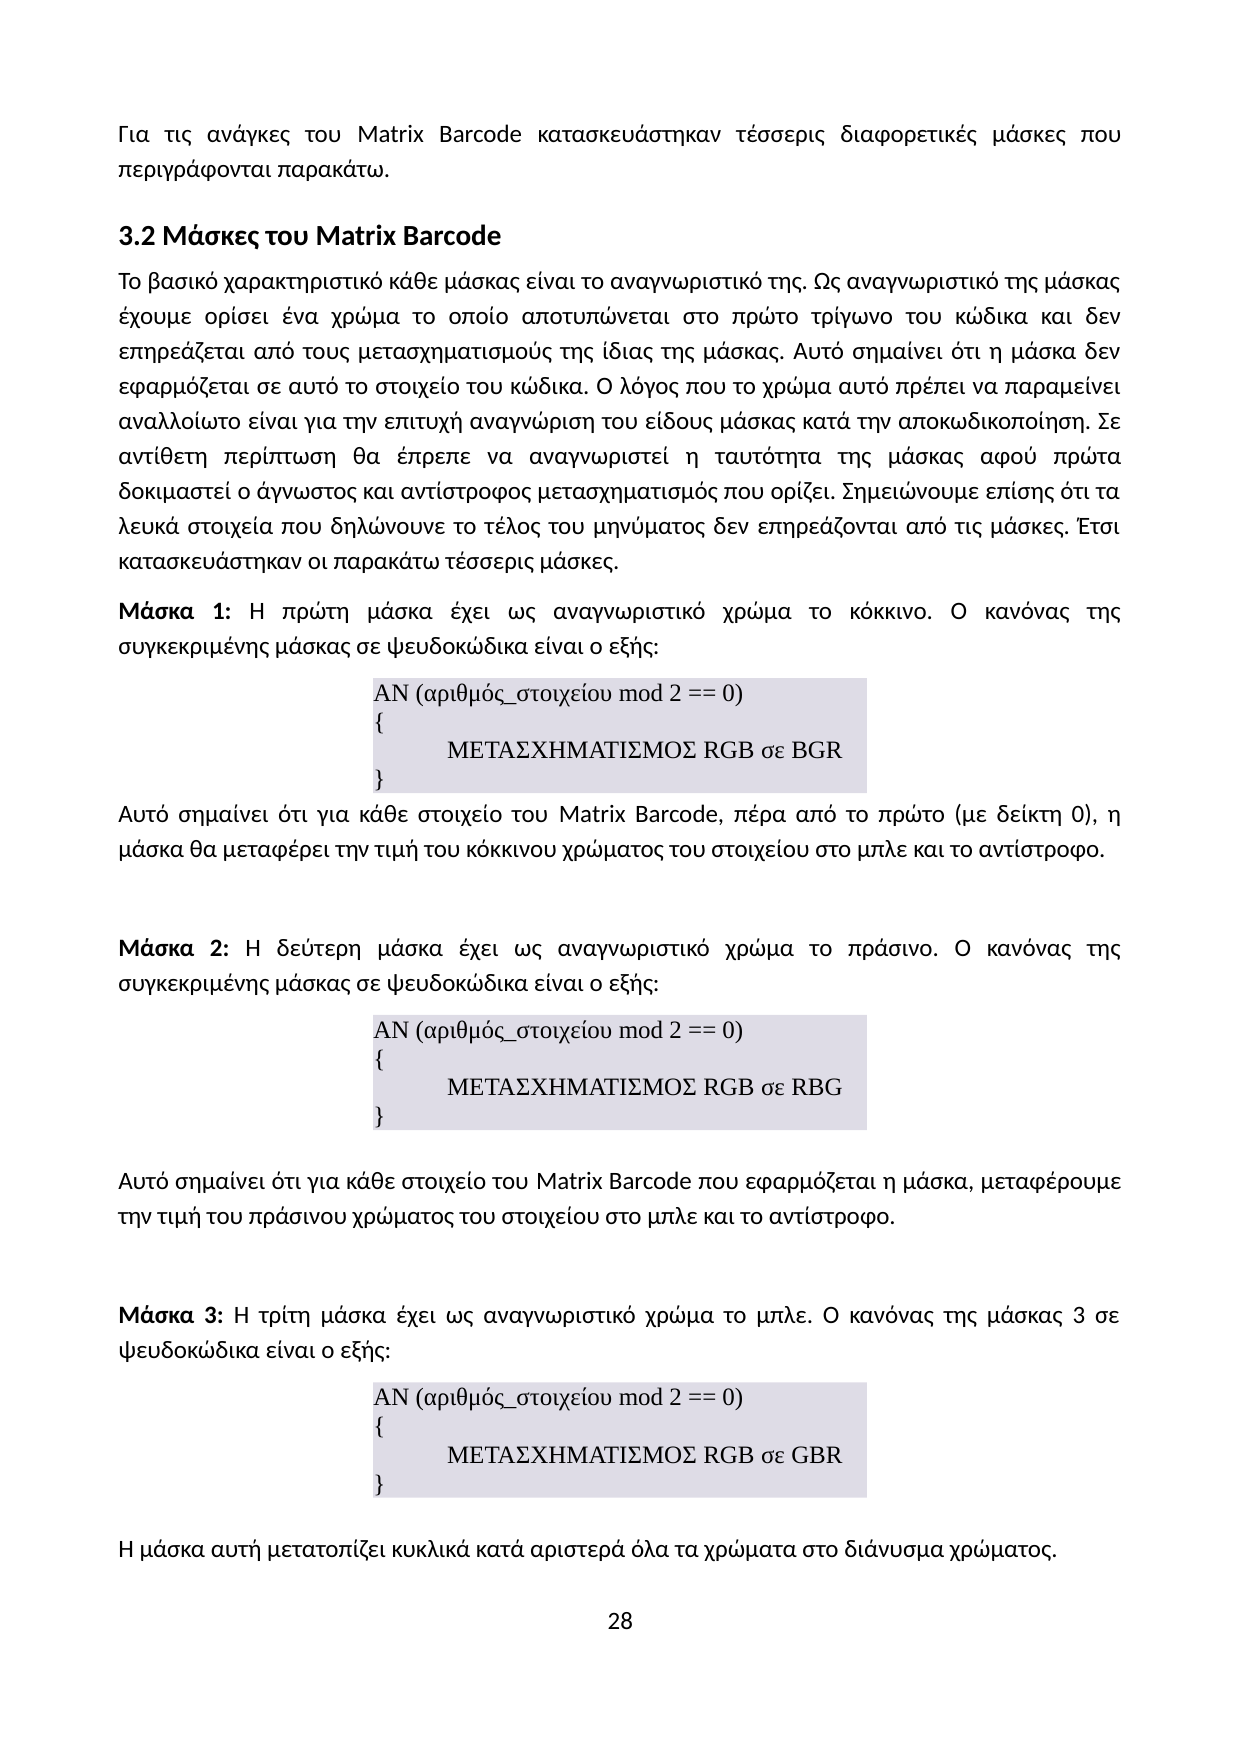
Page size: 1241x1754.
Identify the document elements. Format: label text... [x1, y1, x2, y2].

text Το βασικό χαρακτηριστικό κάθε μάσκας είναι το αναγνωριστικό της. Ως αναγνωριστικό της μάσκας έχουμε ορίσει ένα χρώμα το οποίο αποτυπώνεται στο πρώτο τρίγωνο του κώδικα και δεν επηρεάζεται από τους μετασχηματισμούς της ίδιας της μάσκας. Αυτό σημαίνει ότι η μάσκα δεν εφαρμόζεται σε αυτό το στοιχείο του κώδικα. Ο λόγος που το χρώμα αυτό πρέπει να παραμείνει αναλλοίωτο είναι για την επιτυχή αναγνώριση του είδους μάσκας κατά την αποκωδικοποίηση. Σε αντίθετη περίπτωση θα έπρεπε να αναγνωριστεί η ταυτότητα της μάσκας αφού πρώτα δοκιμαστεί ο άγνωστος και αντίστροφος μετασχηματισμός που ορίζει. Σημειώνουμε επίσης ότι τα λευκά στοιχεία που δηλώνουνε το τέλος του μηνύματος δεν επηρεάζονται από τις μάσκες. Έτσι κατασκευάστηκαν οι παρακάτω τέσσερις μάσκες. [118, 265, 1122, 576]
text Η μάσκα αυτή μετατοπίζει κυκλικά κατά αριστερά όλα τα χρώματα στο διάνυσμα χρώματος. [118, 1533, 1122, 1563]
text Για τις ανάγκες του Matrix Barcode κατασκευάστηκαν τέσσερις διαφορετικές μάσκες που περιγράφονται παρακάτω. [118, 118, 1122, 184]
text Μάσκα 1: Η πρώτη μάσκα έχει ως αναγνωριστικό χρώμα το κόκκινο. Ο κανόνας της συγκεκριμένης μάσκας σε ψευδοκώδικα είναι ο εξής: [118, 595, 1122, 661]
text Μάσκα 2: Η δεύτερη μάσκα έχει ως αναγνωριστικό χρώμα το πράσινο. Ο κανόνας της συγκεκριμένης μάσκας σε ψευδοκώδικα είναι ο εξής: [118, 932, 1122, 997]
text Αυτό σημαίνει ότι για κάθε στοιχείο του Matrix Barcode, πέρα από το πρώτο (με δείκτη 0), η μάσκα θα μεταφέρει την τιμή του κόκκινου χρώματος του στοιχείου στο μπλε και το αντίστροφο. [118, 679, 1122, 863]
text Μάσκα 3: Η τρίτη μάσκα έχει ως αναγνωριστικό χρώμα το μπλε. Ο κανόνας της μάσκας 3 σε ψευδοκώδικα είναι ο εξής: [118, 1299, 1122, 1365]
subtitle 3.2 Μάσκες του Matrix Barcode [118, 217, 1122, 253]
text Αυτό σημαίνει ότι για κάθε στοιχείο του Matrix Barcode που εφαρμόζεται η μάσκα, μεταφέρουμε την τιμή του πράσινου χρώματος του στοιχείου στο μπλε και το αντίστροφο. [118, 1165, 1122, 1231]
